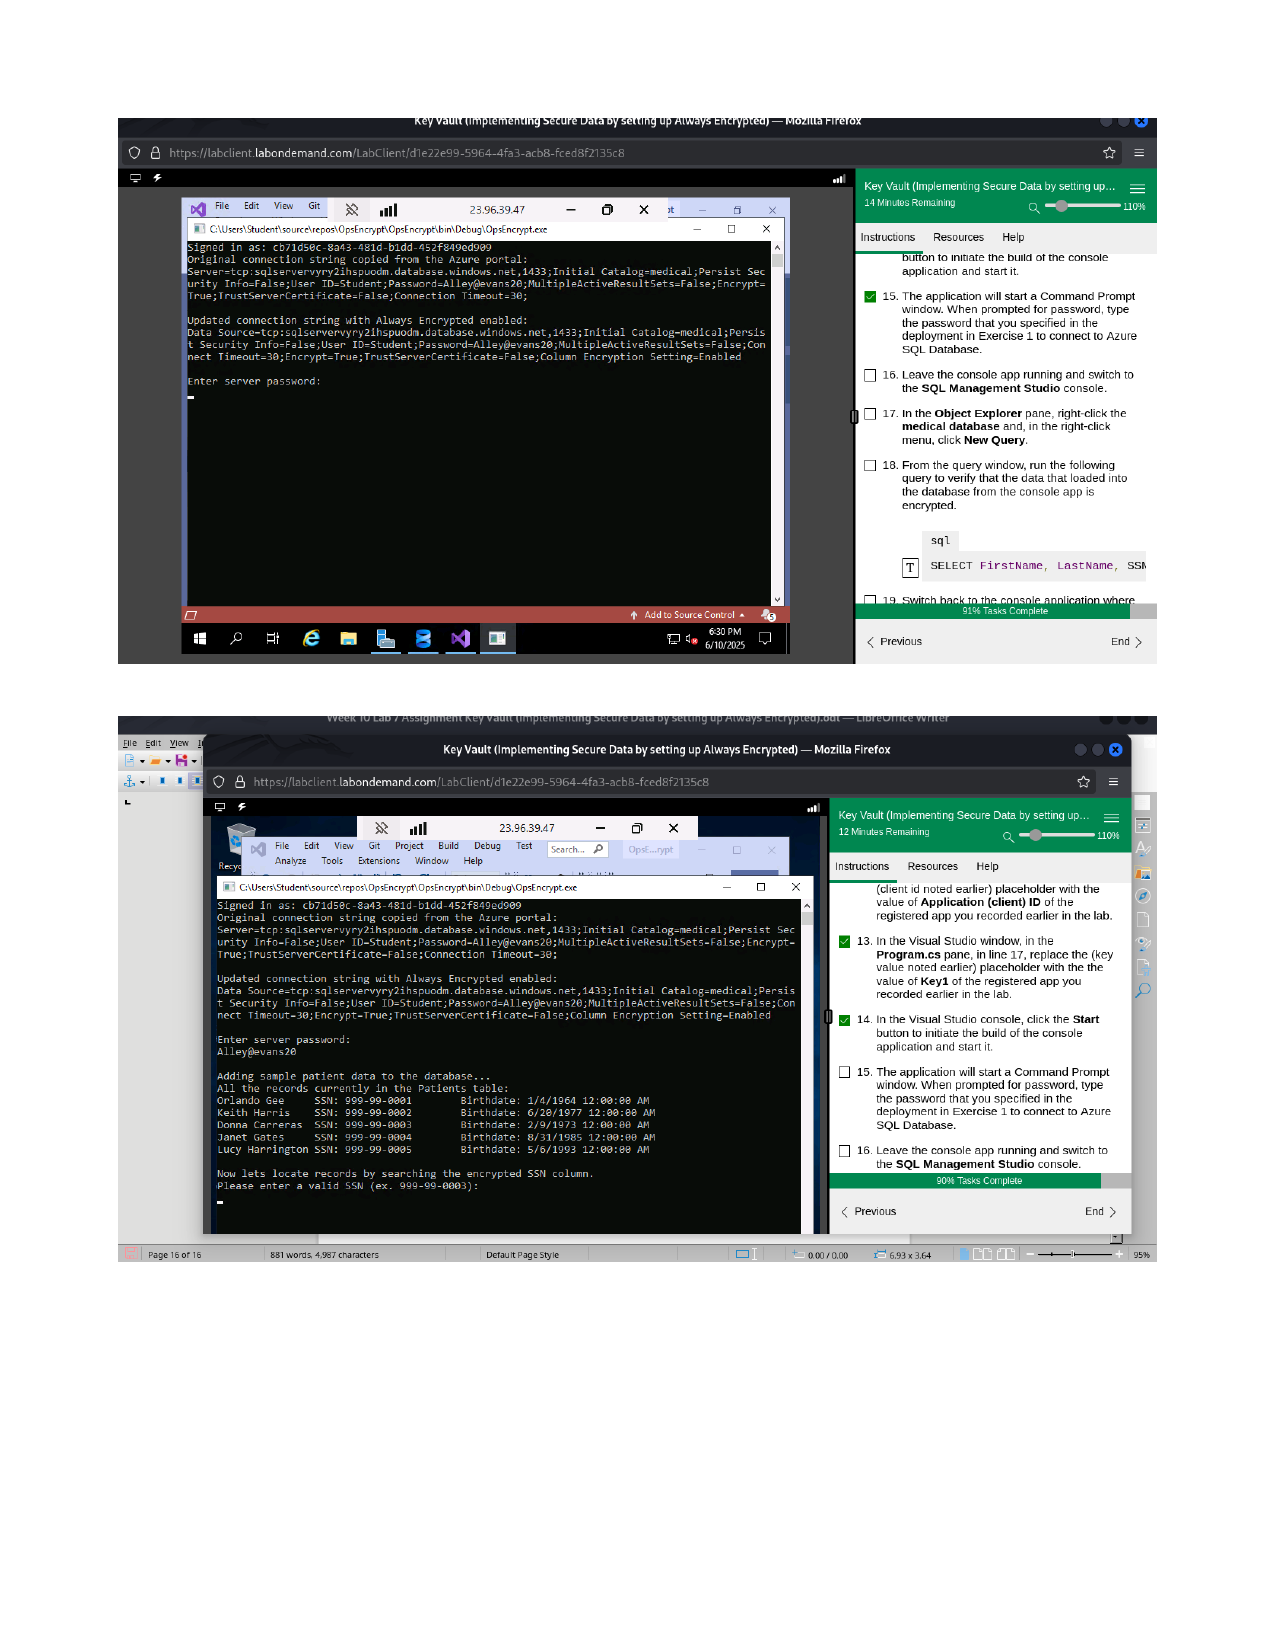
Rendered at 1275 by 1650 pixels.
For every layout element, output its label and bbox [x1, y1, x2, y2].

picture [118, 118, 1157, 664]
picture [118, 716, 1157, 1262]
